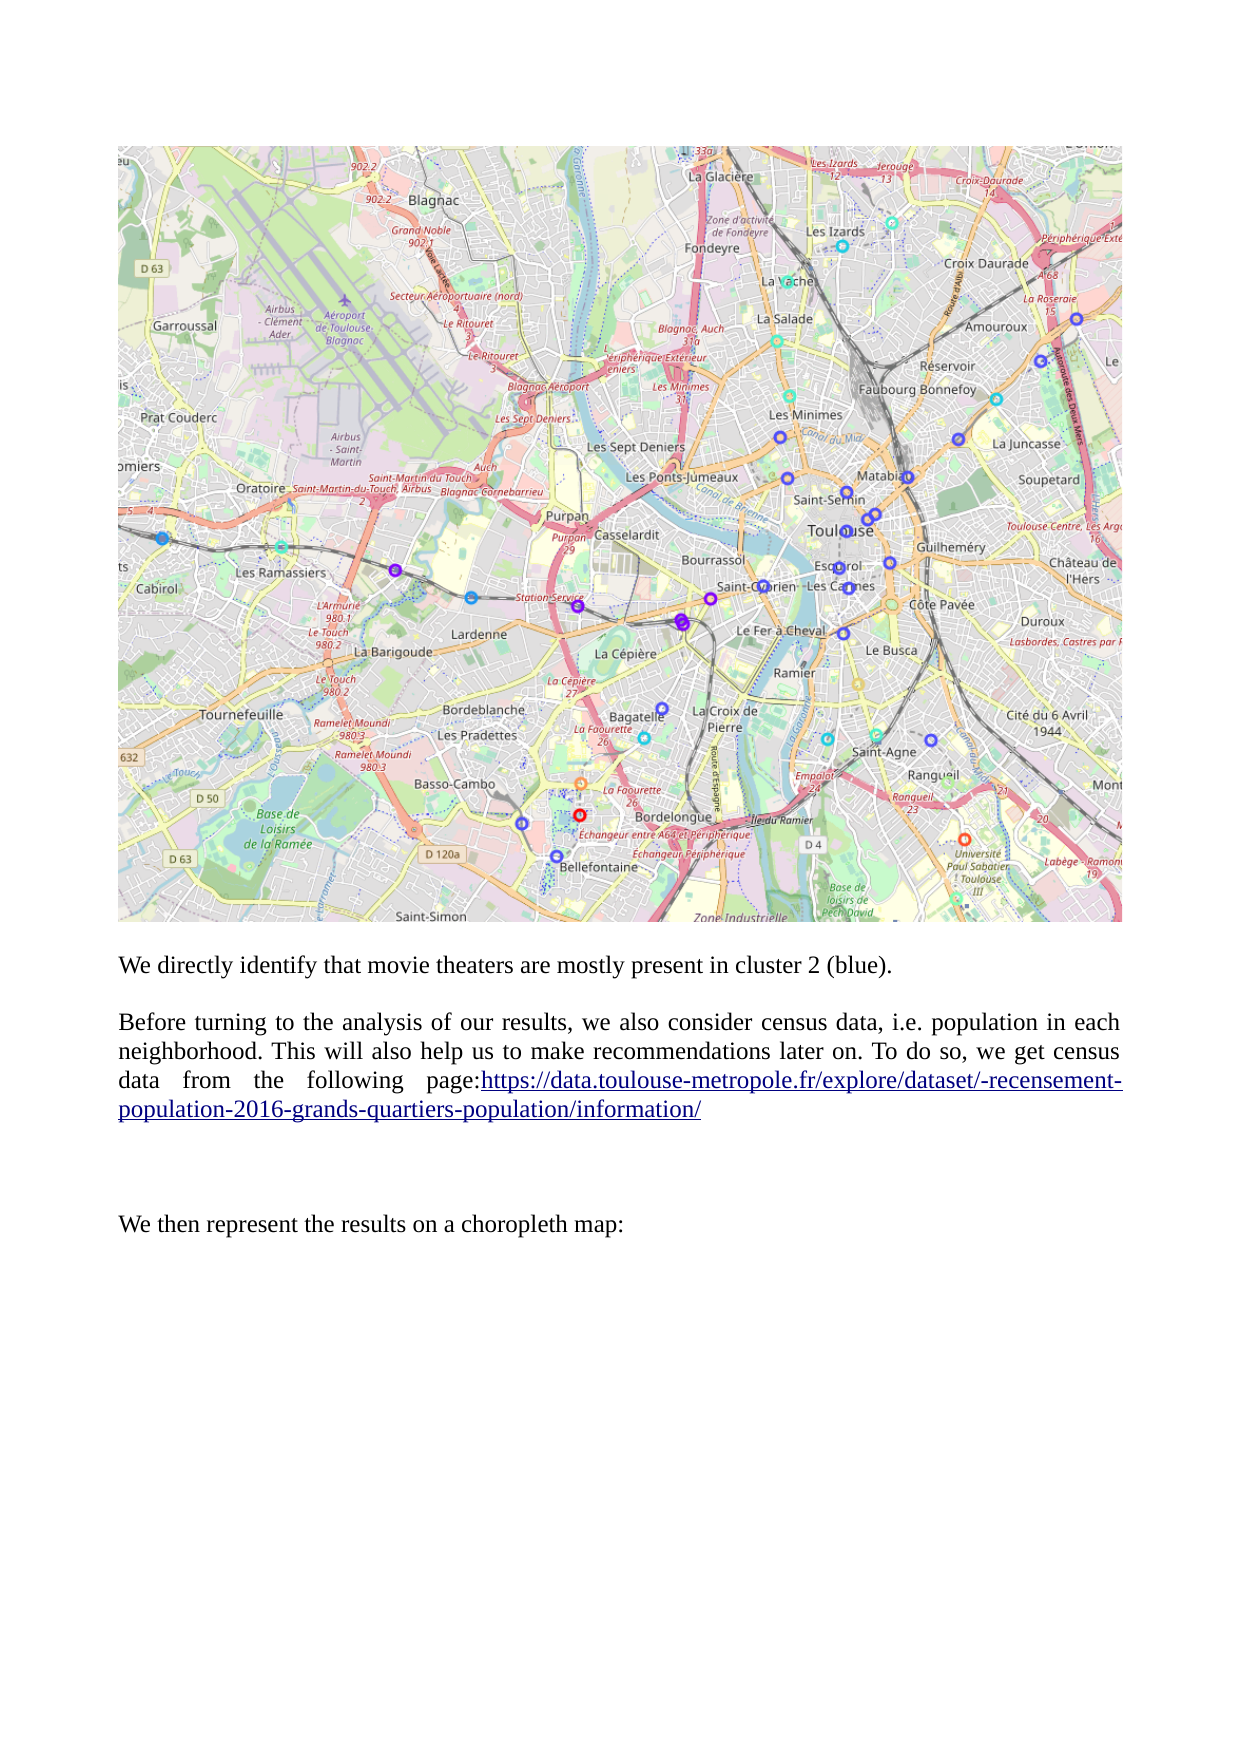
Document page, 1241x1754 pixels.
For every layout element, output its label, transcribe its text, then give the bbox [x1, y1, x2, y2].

picture [118, 146, 1123, 922]
text We then represent the results on a choropleth map: [118, 1209, 1122, 1237]
text Before turning to the analysis of our results, we also consider census data, i.e. population in each neighborhood. This will also help us to make recommendations later on. To do so, we get census data from the following page:https://data.toulouse-metropole.fr/explore/dataset/-recensement-population-2016-grands-quartiers-population/information/ [118, 1007, 1122, 1122]
text We directly identify that movie theaters are mostly present in cluster 2 (blue). [118, 950, 1122, 979]
